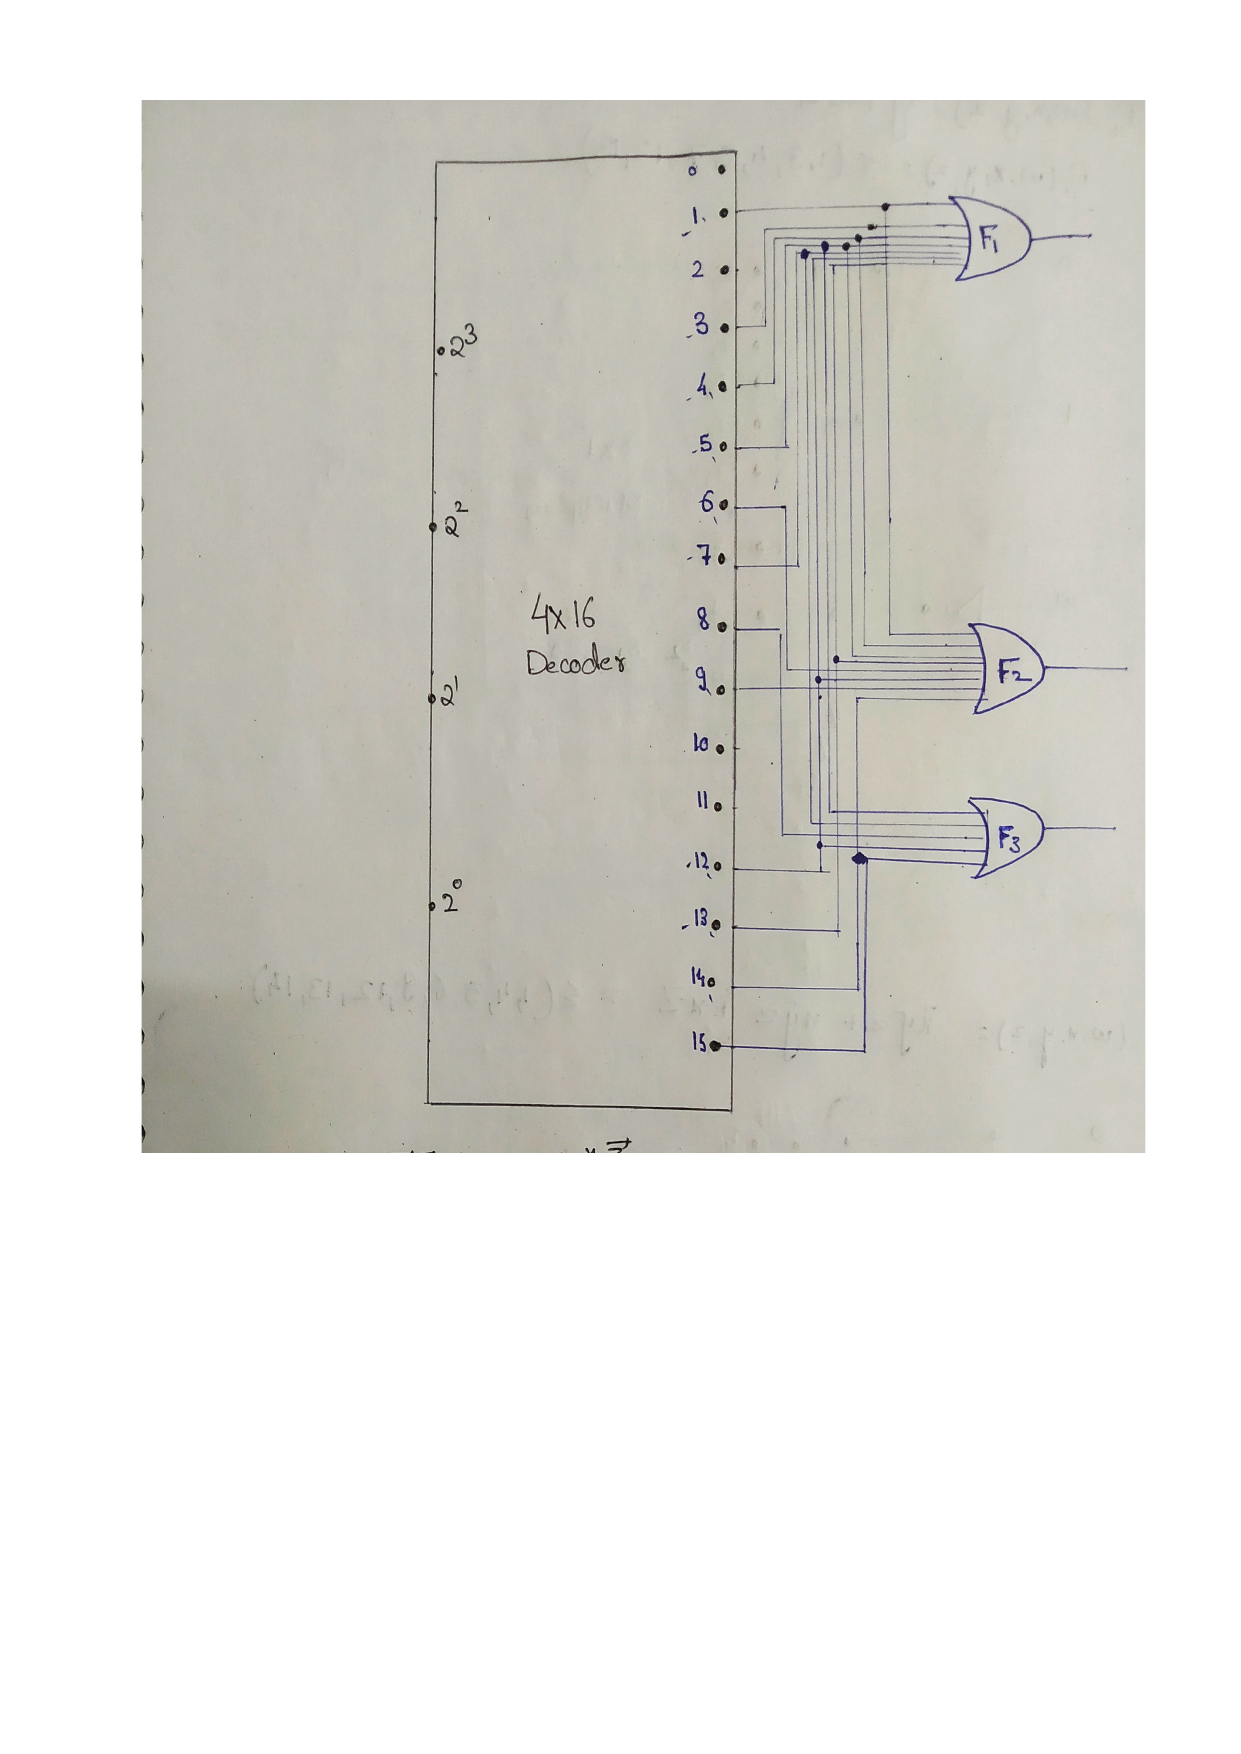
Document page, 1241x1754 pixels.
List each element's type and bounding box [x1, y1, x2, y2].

picture [141, 100, 1146, 1153]
